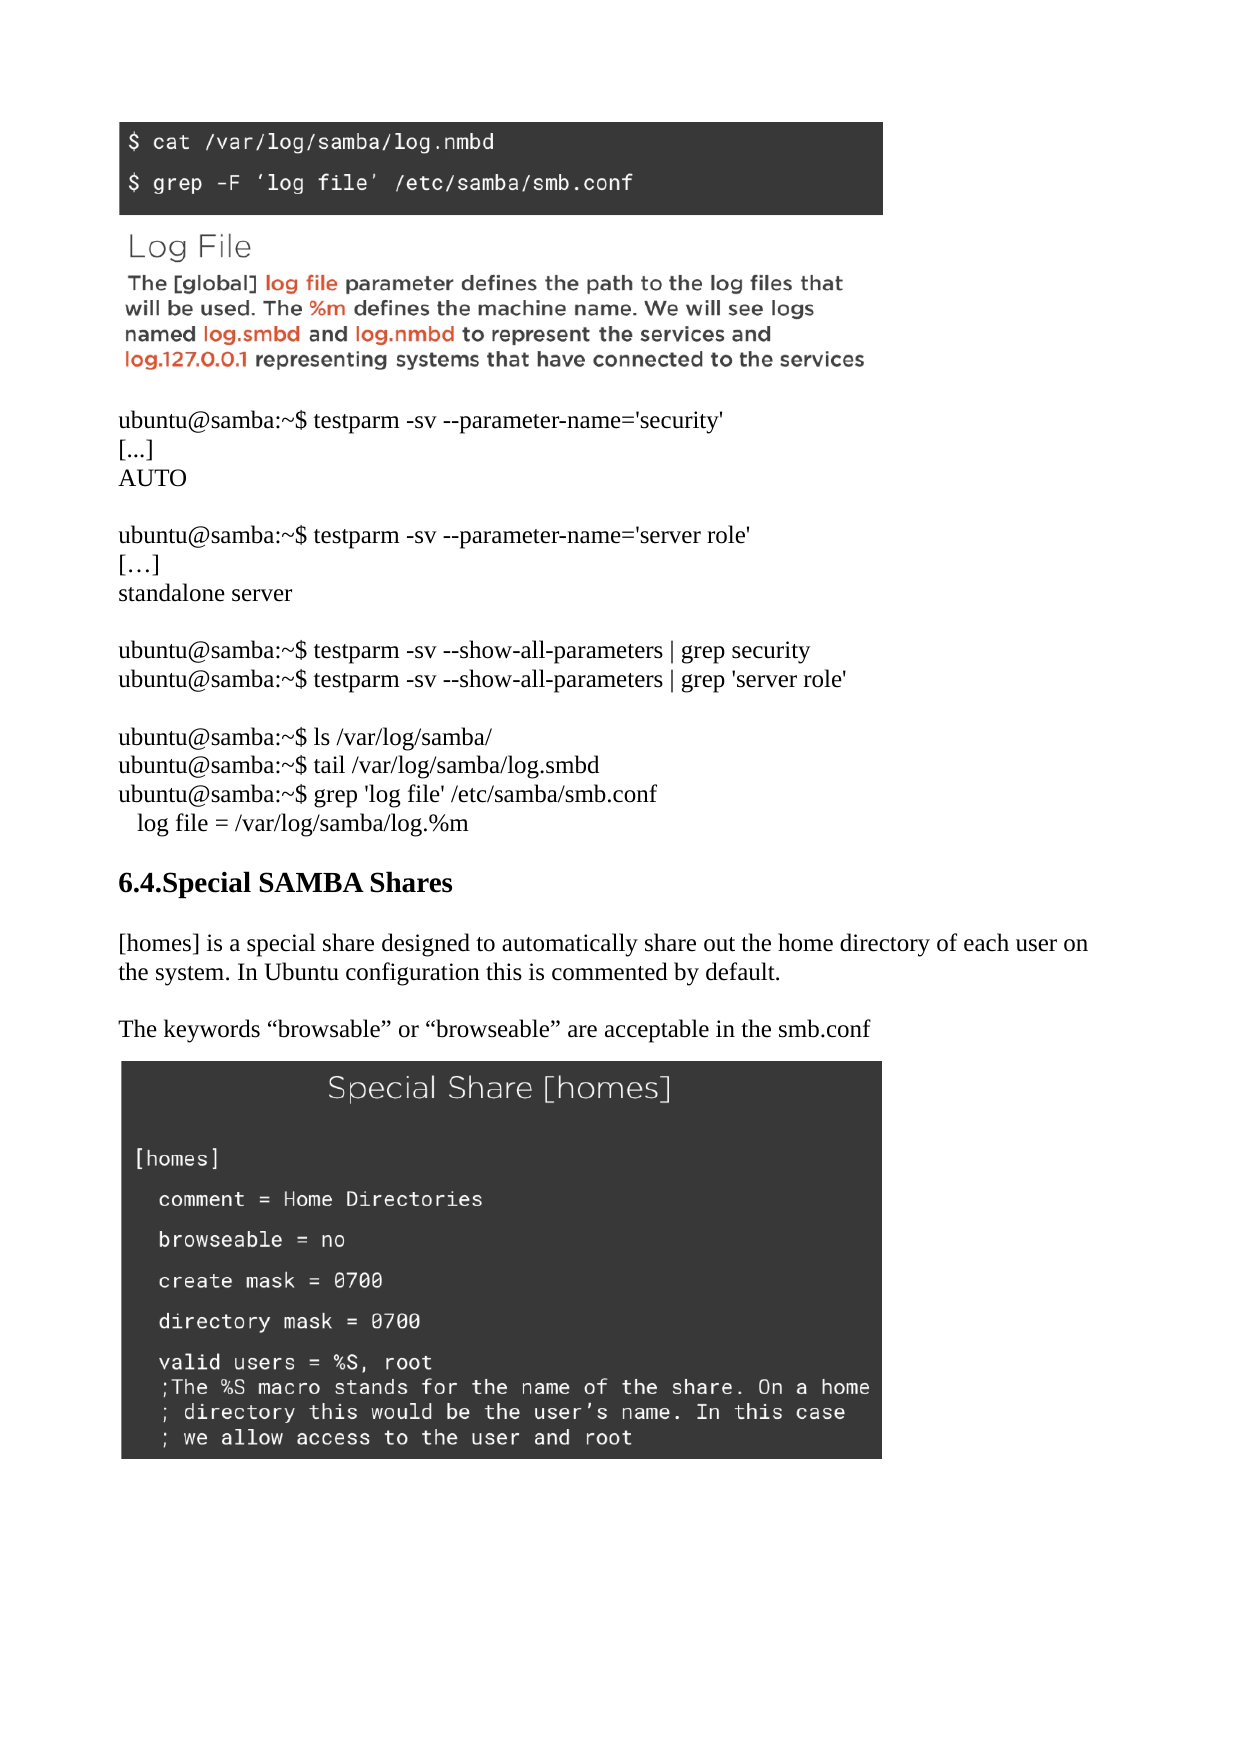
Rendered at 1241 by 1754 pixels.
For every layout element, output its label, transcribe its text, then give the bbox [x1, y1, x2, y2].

text ubuntu@samba:~$ testparm -sv --parameter-name='server role' [118, 521, 1122, 549]
text AUTO [118, 463, 1122, 492]
text [...] [118, 434, 1122, 463]
text The keywords “browsable” or “browseable” are acceptable in the smb.conf [118, 1014, 1122, 1043]
text ubuntu@samba:~$ grep 'log file' /etc/samba/smb.conf [118, 779, 1122, 808]
text ubuntu@samba:~$ testparm -sv --parameter-name='security' [118, 406, 1122, 434]
text ubuntu@samba:~$ ls /var/log/samba/ [118, 722, 1122, 751]
text […] [118, 549, 1122, 578]
picture [119, 122, 883, 377]
text standalone server [118, 578, 1122, 607]
text ubuntu@samba:~$ tail /var/log/samba/log.smbd [118, 751, 1122, 779]
text ubuntu@samba:~$ testparm -sv --show-all-parameters | grep 'server role' [118, 664, 1122, 693]
text [homes] is a special share designed to automatically share out the home directory of each user on the system. In Ubuntu configuration this is commented by default. [118, 928, 1122, 985]
text ubuntu@samba:~$ testparm -sv --show-all-parameters | grep security [118, 636, 1122, 664]
text 6.4.Special SAMBA Shares [118, 866, 1122, 899]
text log file = /var/log/samba/log.%m [118, 808, 1122, 837]
picture [121, 1061, 882, 1459]
